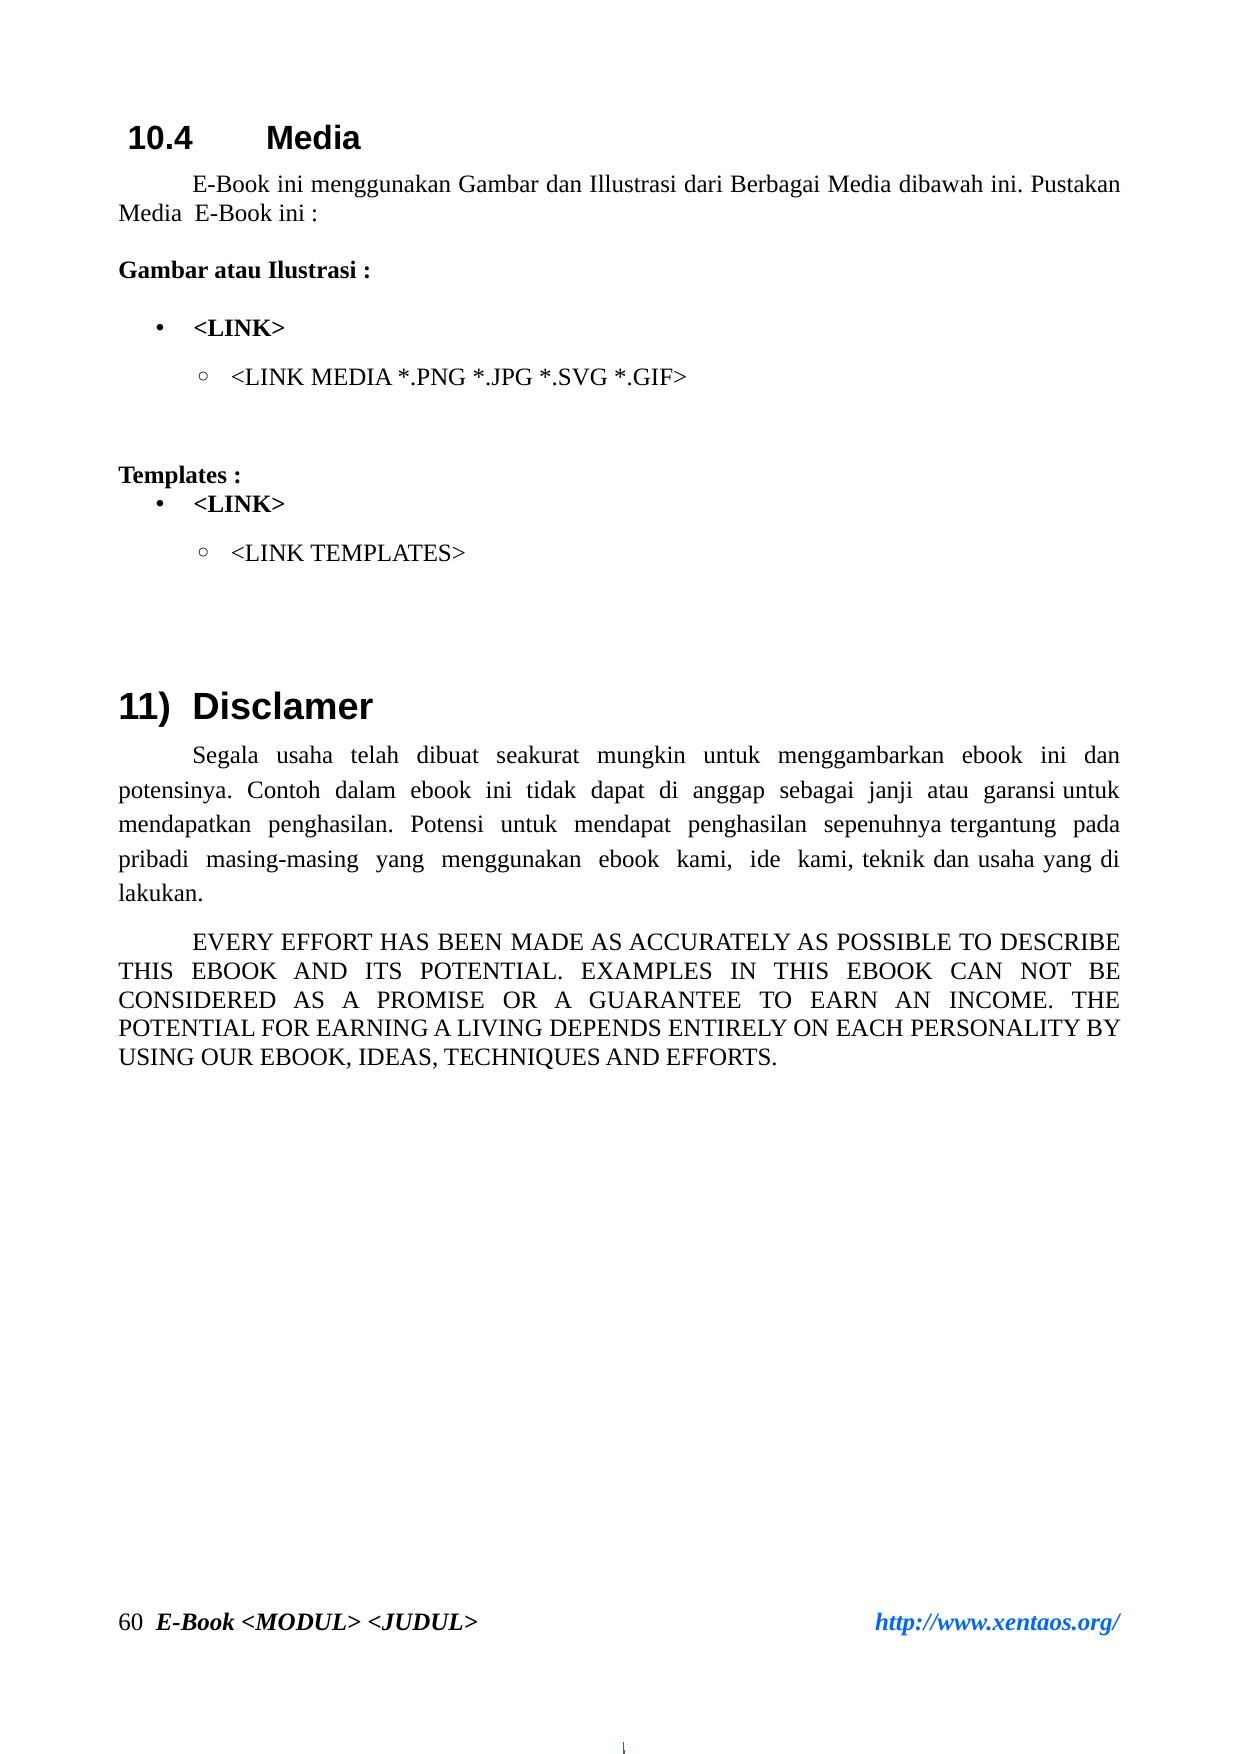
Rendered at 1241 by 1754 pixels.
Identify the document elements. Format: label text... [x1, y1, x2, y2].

list <LINK> [156, 313, 1122, 342]
subtitle Media [118, 118, 1122, 157]
text EVERY EFFORT HAS BEEN MADE AS ACCURATELY AS POSSIBLE TO DESCRIBE THIS EBOOK AND ITS POTENTIAL. EXAMPLES IN THIS EBOOK CAN NOT BE CONSIDERED AS A PROMISE OR A GUARANTEE TO EARN AN INCOME. THE POTENTIAL FOR EARNING A LIVING DEPENDS ENTIRELY ON EACH PERSONALITY BY USING OUR EBOOK, IDEAS, TECHNIQUES AND EFFORTS. [118, 927, 1122, 1071]
text Templates : [118, 460, 1122, 489]
list <LINK TEMPLATES> [193, 538, 1122, 567]
text Segala usaha telah dibuat seakurat mungkin untuk menggambarkan ebook ini dan potensinya. Contoh dalam ebook ini tidak dapat di anggap sebagai janji atau garansi untuk mendapatkan penghasilan. Potensi untuk mendapat penghasilan sepenuhnya tergantung pada pribadi masing-masing yang menggunakan ebook kami, ide kami, teknik dan usaha yang di lakukan. [118, 740, 1122, 907]
list <LINK MEDIA *.PNG *.JPG *.SVG *.GIF> [193, 362, 1122, 391]
list <LINK> [156, 489, 1122, 518]
text E-Book ini menggunakan Gambar dan Illustrasi dari Berbagai Media dibawah ini. Pustakan Media E-Book ini : [118, 169, 1122, 227]
subtitle Disclamer [118, 684, 1122, 728]
text Gambar atau Ilustrasi : [118, 256, 1122, 284]
